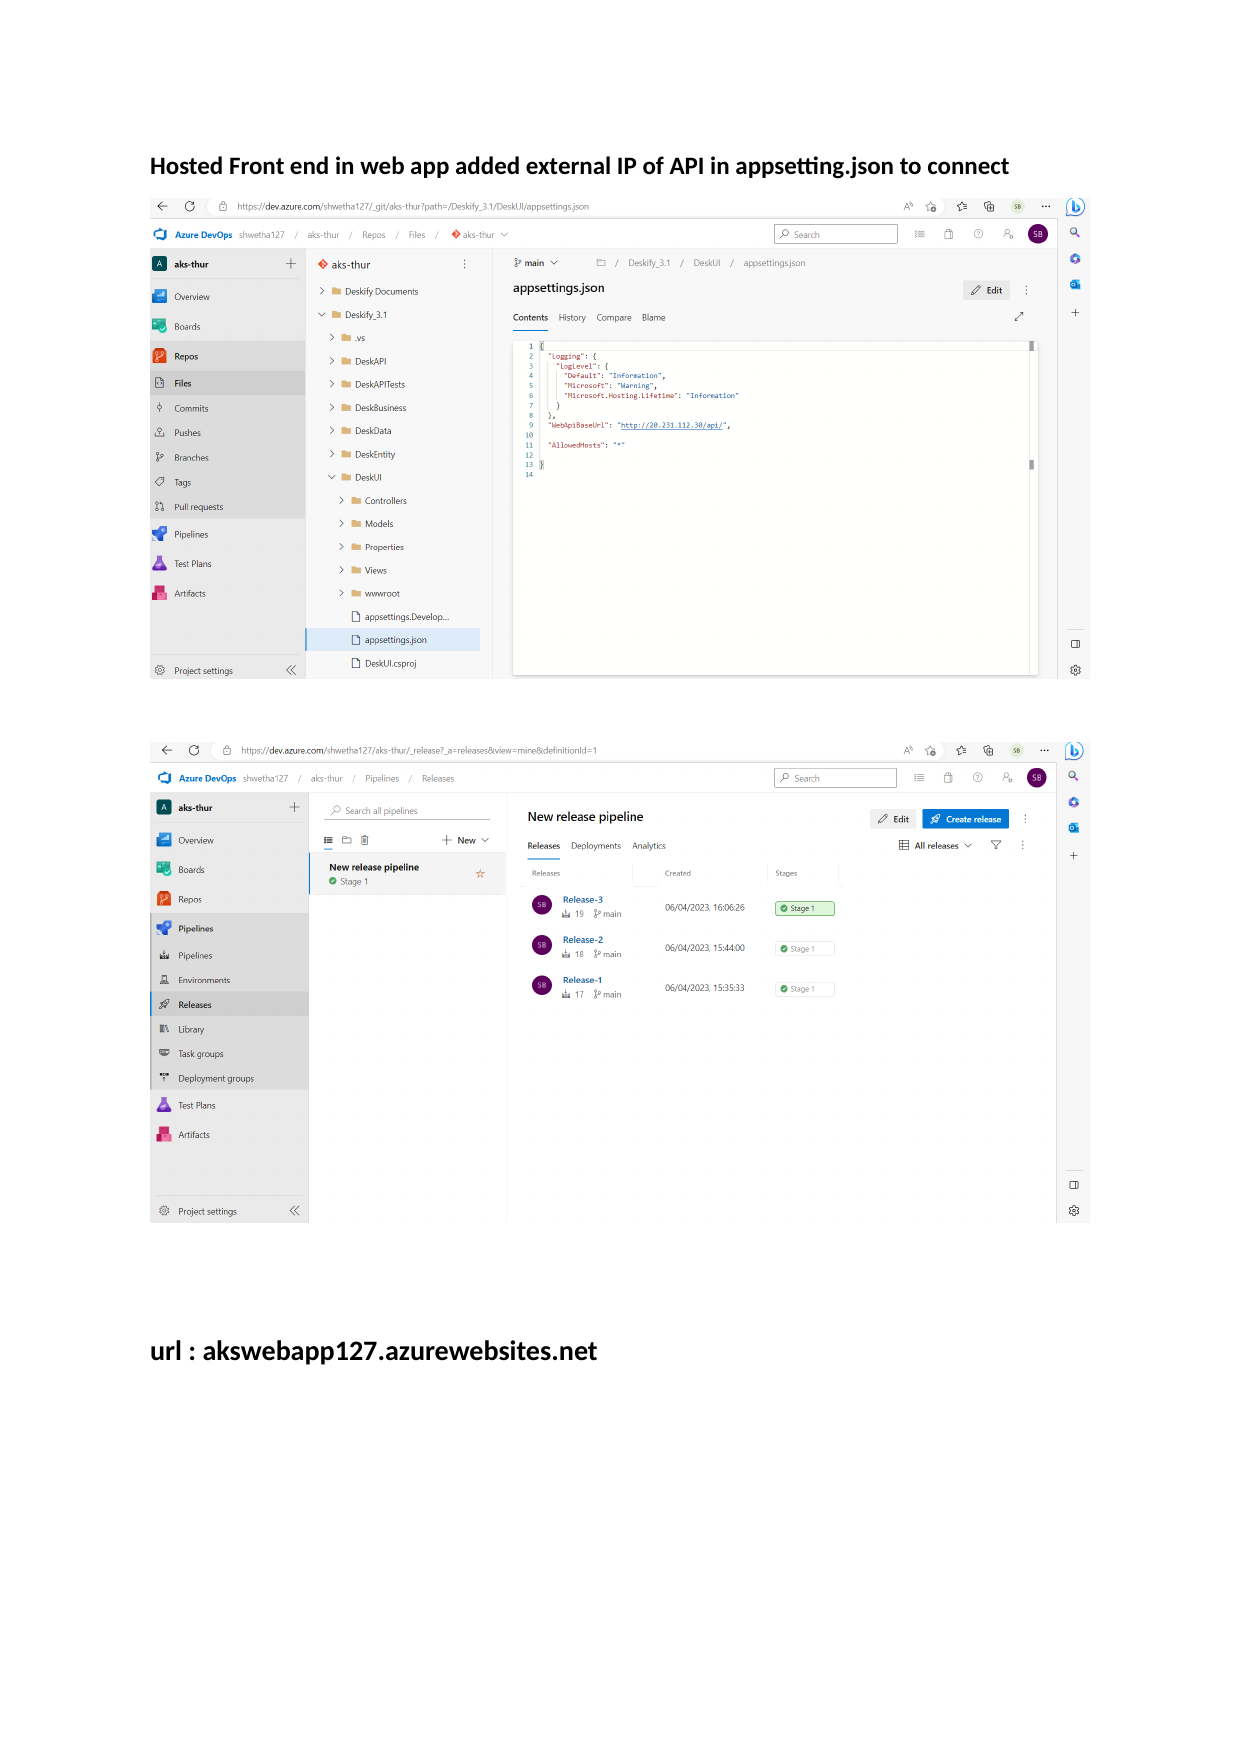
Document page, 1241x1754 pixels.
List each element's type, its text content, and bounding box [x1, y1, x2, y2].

text Hosted Front end in web app added external IP of API in appsetting.json to connect [150, 150, 1090, 181]
text url : akswebapp127.azurewebsites.net [150, 1333, 1090, 1367]
